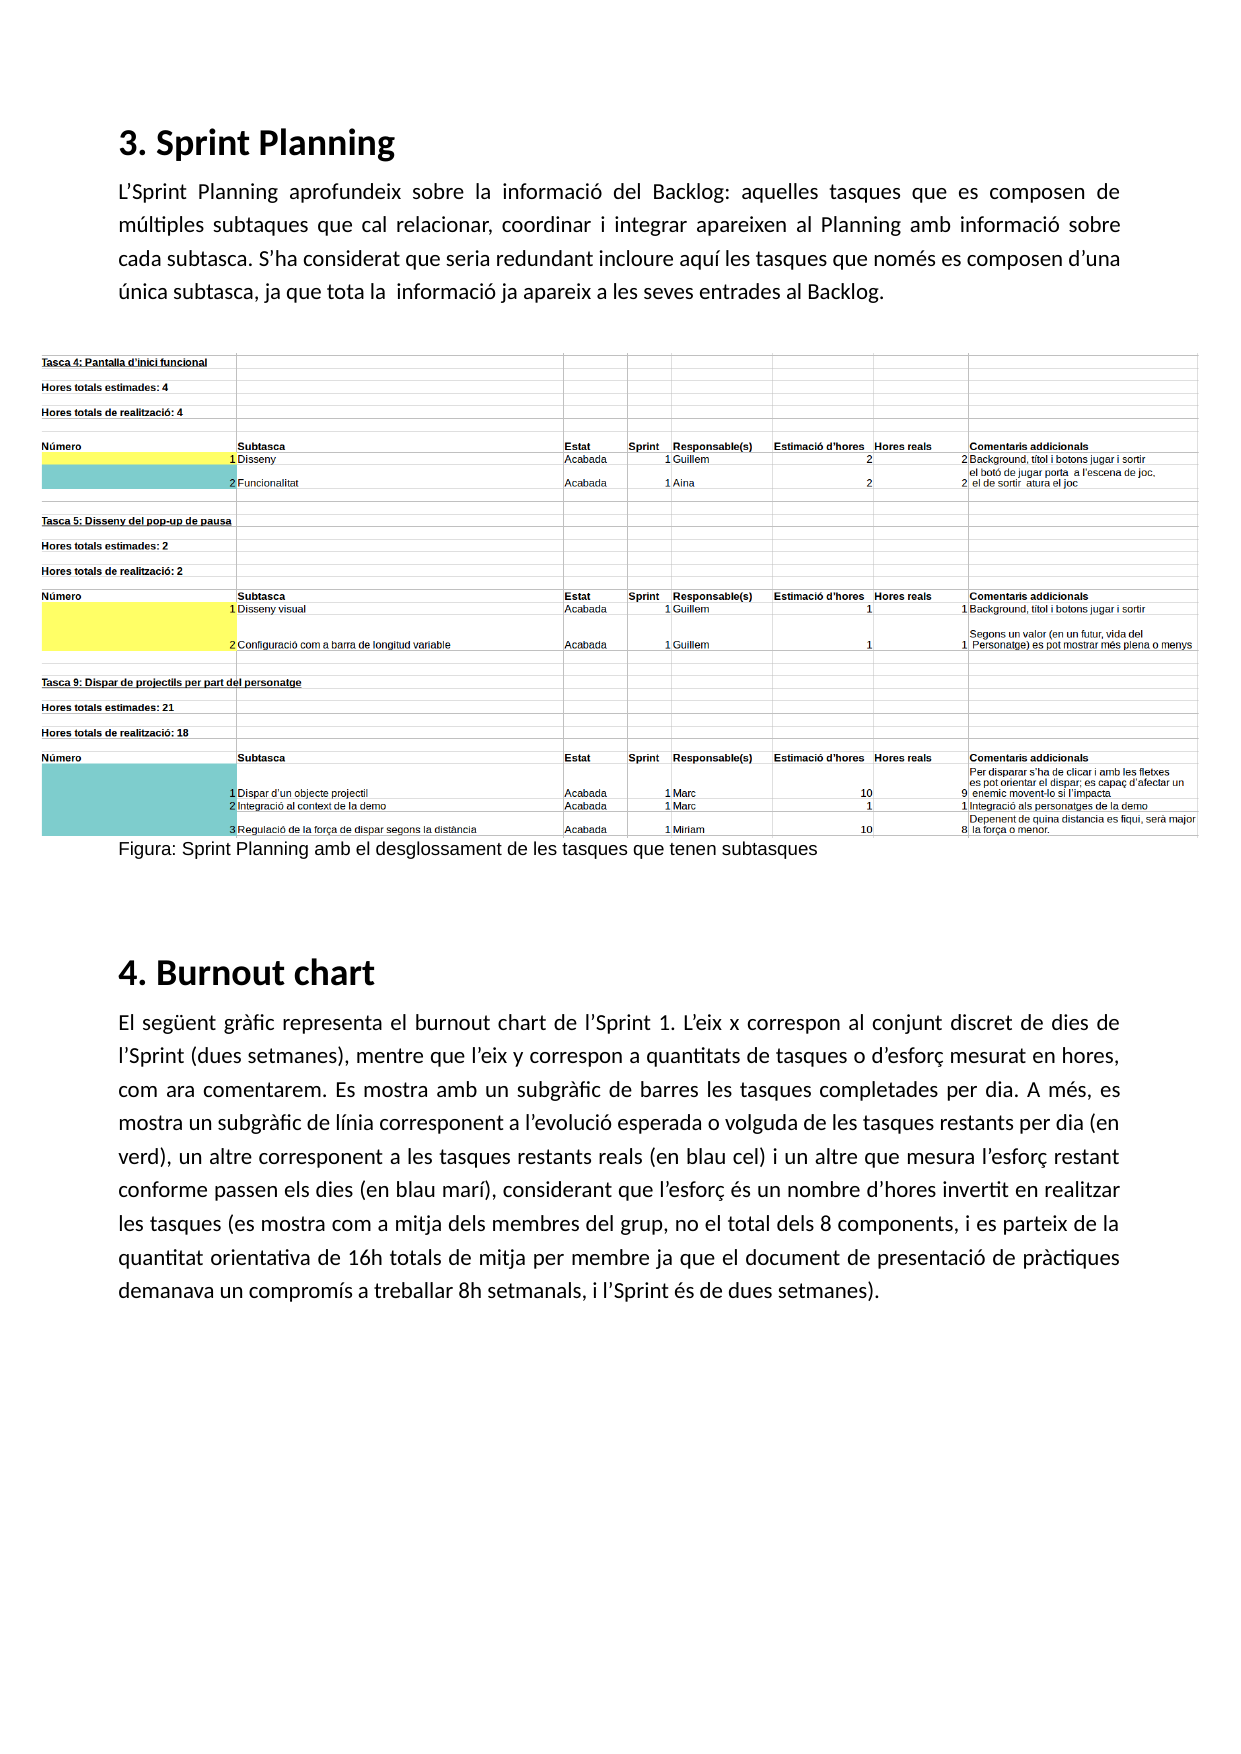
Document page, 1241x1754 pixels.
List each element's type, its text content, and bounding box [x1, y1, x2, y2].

picture [41, 353, 1199, 838]
text Figura: Sprint Planning amb el desglossament de les tasques que tenen subtasques [118, 838, 1122, 859]
text L’Sprint Planning aprofundeix sobre la informació del Backlog: aquelles tasques que es composen de múltiples subtaques que cal relacionar, coordinar i integrar apareixen al Planning amb informació sobre cada subtasca. S’ha considerat que seria redundant incloure aquí les tasques que només es composen d’una única subtasca, ja que tota la informació ja apareix a les seves entrades al Backlog. [118, 177, 1122, 306]
subtitle 4. Burnout chart [118, 949, 1122, 995]
text El següent gràfic representa el burnout chart de l’Sprint 1. L’eix x correspon al conjunt discret de dies de l’Sprint (dues setmanes), mentre que l’eix y correspon a quantitats de tasques o d’esforç mesurat en hores, com ara comentarem. Es mostra amb un subgràfic de barres les tasques completades per dia. A més, es mostra un subgràfic de línia corresponent a l’evolució esperada o volguda de les tasques restants per dia (en verd), un altre corresponent a les tasques restants reals (en blau cel) i un altre que mesura l’esforç restant conforme passen els dies (en blau marí), considerant que l’esforç és un nombre d’hores invertit en realitzar les tasques (es mostra com a mitja dels membres del grup, no el total dels 8 components, i es parteix de la quantitat orientativa de 16h totals de mitja per membre ja que el document de presentació de pràctiques demanava un compromís a treballar 8h setmanals, i l’Sprint és de dues setmanes). [118, 1008, 1122, 1304]
subtitle 3. Sprint Planning [118, 118, 1122, 164]
